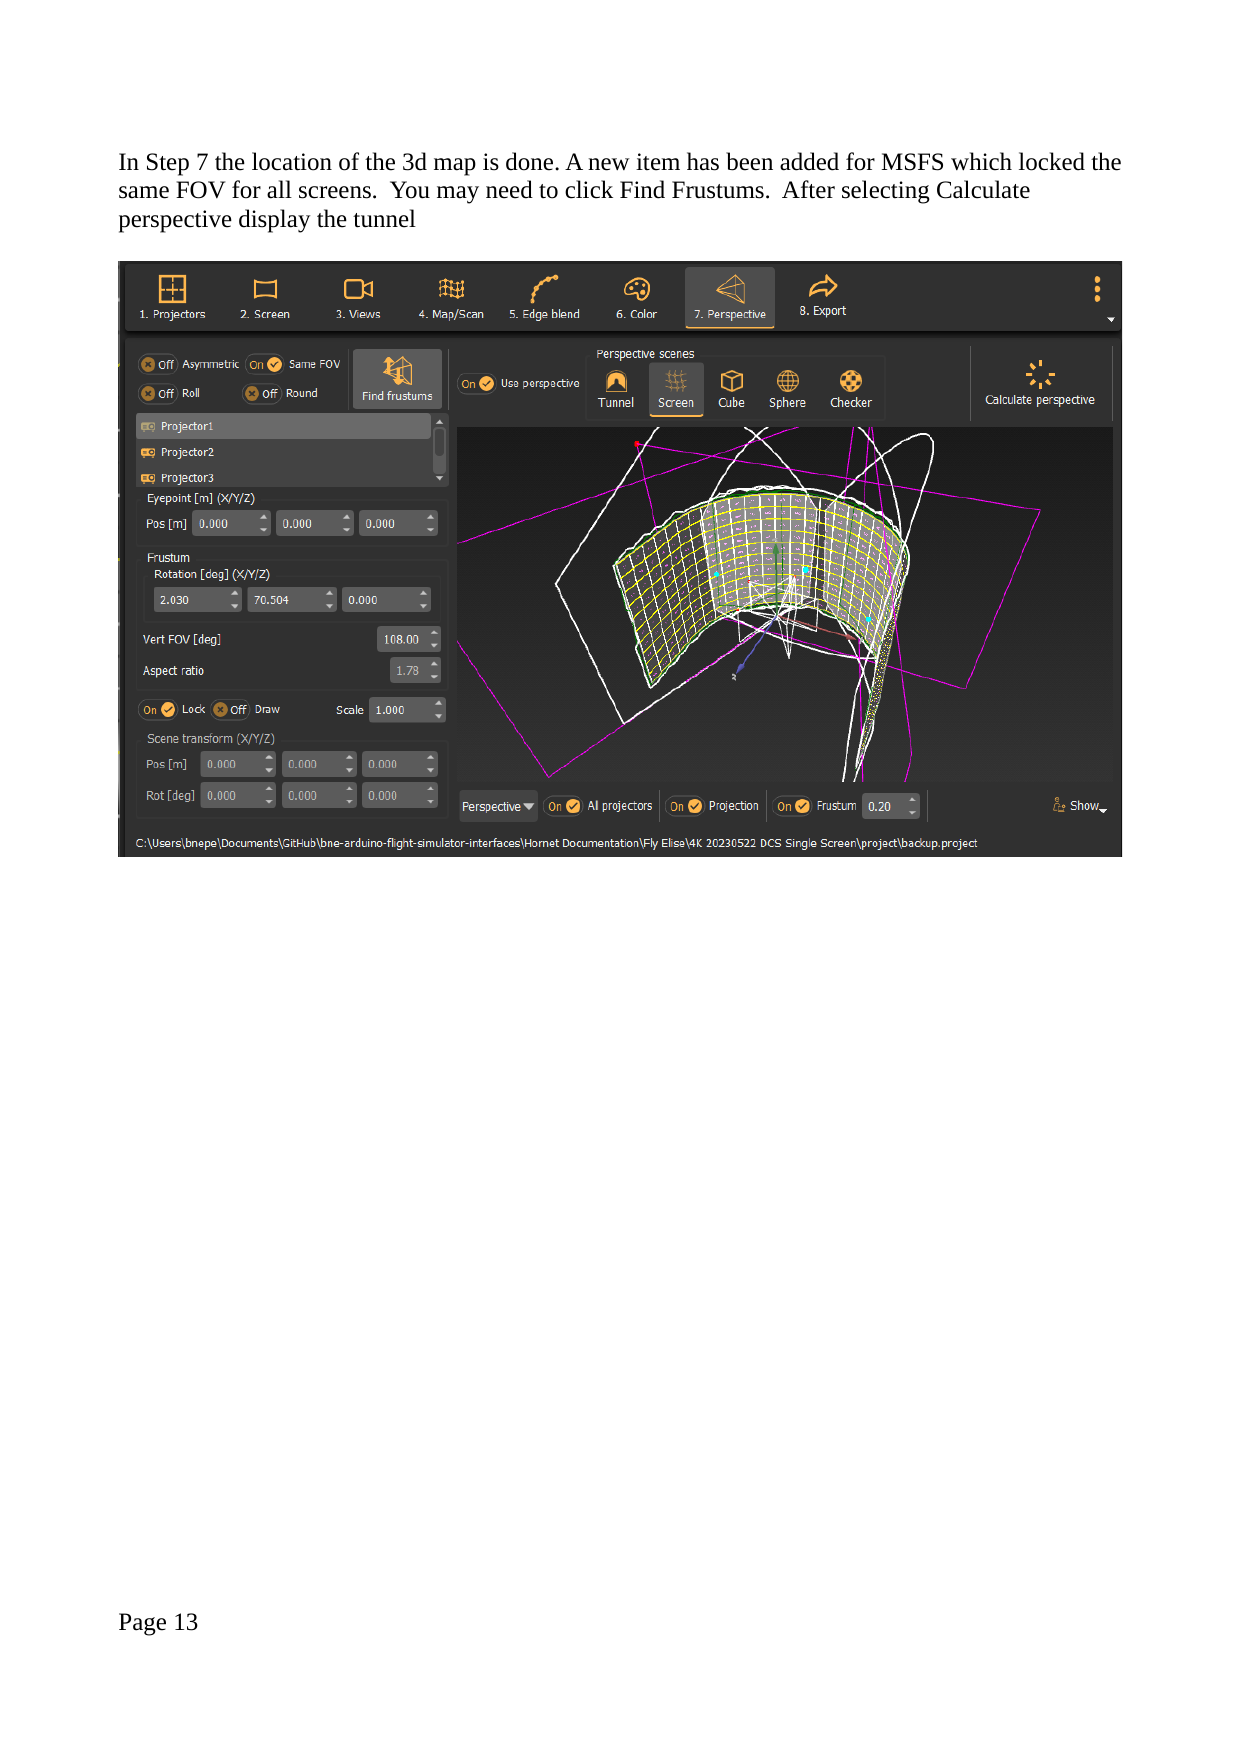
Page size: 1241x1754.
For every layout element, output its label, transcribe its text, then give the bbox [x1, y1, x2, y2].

picture [118, 261, 1123, 857]
text In Step 7 the location of the 3d map is done. A new item has been added for MSFS which locked the same FOV for all screens. You may need to click Find Frustums. After selecting Calculate perspective display the tunnel [118, 147, 1122, 233]
